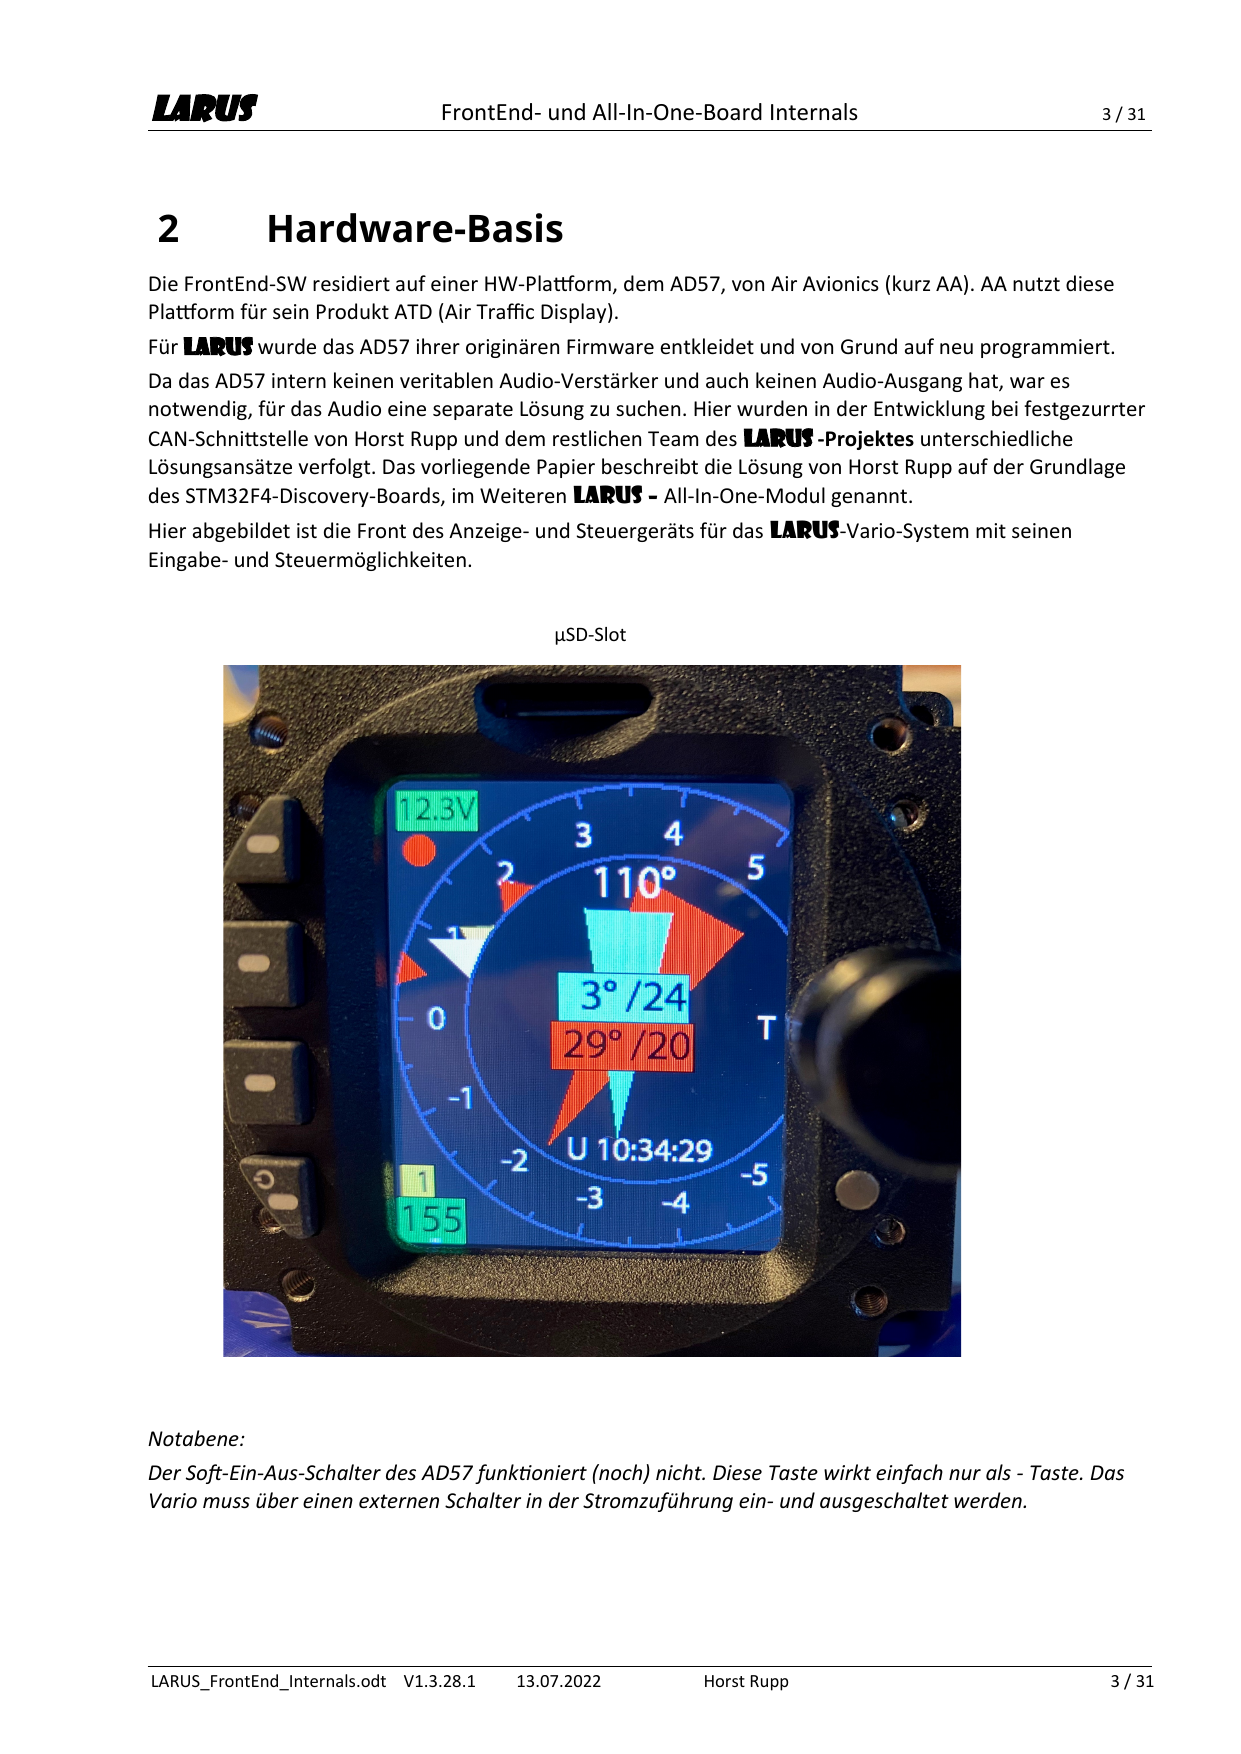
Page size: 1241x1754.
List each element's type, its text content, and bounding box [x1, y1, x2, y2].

text Notabene: [148, 1424, 1152, 1452]
text Die FrontEnd-SW residiert auf einer HW-Plattform, dem AD57, von Air Avionics (kurz AA). AA nutzt diese Plattform für sein Produkt ATD (Air Traffic Display). [148, 269, 1152, 325]
text Für LARUS wurde das AD57 ihrer originären Firmware entkleidet und von Grund auf neu programmiert. [148, 331, 1152, 361]
text Der Soft-Ein-Aus-Schalter des AD57 funktioniert (noch) nicht. Diese Taste wirkt einfach nur als - Taste. Das Vario muss über einen externen Schalter in der Stromzuführung ein- und ausgeschaltet werden. [148, 1458, 1152, 1514]
text Da das AD57 intern keinen veritablen Audio-Verstärker und auch keinen Audio-Ausgang hat, war es notwendig, für das Audio eine separate Lösung zu suchen. Hier wurden in der Entwicklung bei festgezurrter CAN-Schnittstelle von Horst Rupp und dem restlichen Team des LARUS -Projektes unterschiedliche Lösungsansätze verfolgt. Das vorliegende Papier beschreibt die Lösung von Horst Rupp auf der Grundlage des STM32F4-Discovery-Boards, im Weiteren LARUS – All-In-One-Modul genannt. [148, 366, 1152, 509]
text Hier abgebildet ist die Front des Anzeige- und Steuergeräts für das LARUS-Vario-System mit seinen Eingabe- und Steuermöglichkeiten. [148, 515, 1152, 573]
subtitle Hardware-Basis [148, 173, 1128, 254]
picture [223, 665, 962, 1357]
